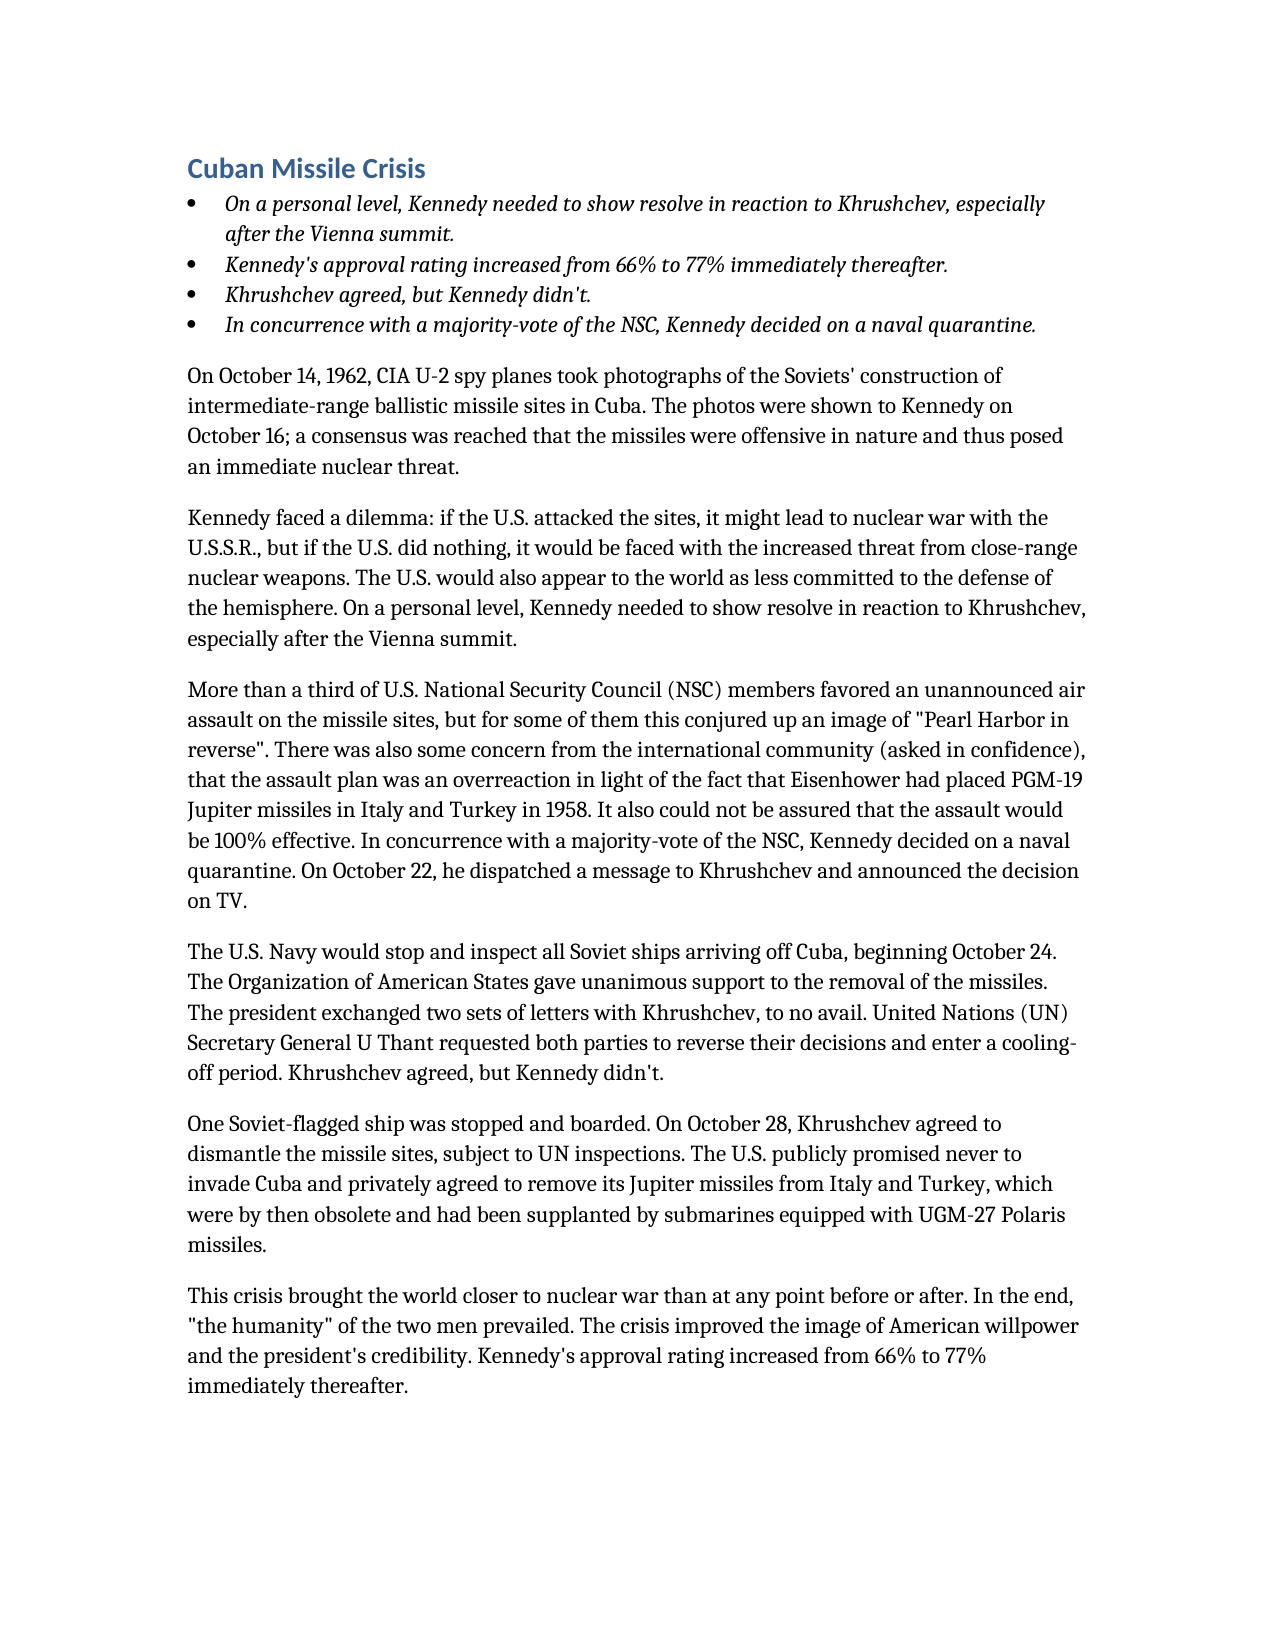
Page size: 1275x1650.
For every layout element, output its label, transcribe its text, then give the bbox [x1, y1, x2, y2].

text One Soviet-flagged ship was stopped and boarded. On October 28, Khrushchev agreed to dismantle the missile sites, subject to UN inspections. The U.S. publicly promised never to invade Cuba and privately agreed to remove its Jupiter missiles from Italy and Turkey, which were by then obsolete and had been supplanted by submarines equipped with UGM-27 Polaris missiles. [187, 1111, 1087, 1258]
list Kennedy's approval rating increased from 66% to 77% immediately thereafter. [187, 251, 1087, 278]
text More than a third of U.S. National Security Council (NSC) members favored an unannounced air assault on the missile sites, but for some of them this conjured up an image of "Pearl Harbor in reverse". There was also some concern from the international community (asked in confidence), that the assault plan was an overreaction in light of the fact that Eisenhower had placed PGM-19 Jupiter missiles in Italy and Turkey in 1958. It also could not be assured that the assault would be 100% effective. In concurrence with a majority-vote of the NSC, Kennedy decided on a naval quarantine. On October 22, he dispatched a message to Khrushchev and announced the decision on TV. [187, 676, 1087, 914]
text The U.S. Navy would stop and inspect all Soviet ships arriving off Cuba, beginning October 24. The Organization of American States gave unanimous support to the removal of the missiles. The president exchanged two sets of letters with Khrushchev, to no avail. United Nations (UN) Secretary General U Thant requested both parties to reverse their decisions and enter a cooling-off period. Khrushchev agreed, but Kennedy didn't. [187, 939, 1087, 1086]
text Kennedy faced a dilemma: if the U.S. attacked the sites, it might lead to nuclear war with the U.S.S.R., but if the U.S. did nothing, it would be faced with the increased threat from close-range nuclear weapons. The U.S. would also appear to the world as less committed to the defense of the hemisphere. On a personal level, Kennedy needed to show resolve in reaction to Khrushchev, especially after the Vienna summit. [187, 504, 1087, 652]
text On October 14, 1962, CIA U-2 spy planes took photographs of the Soviets' construction of intermediate-range ballistic missile sites in Cuba. The photos were shown to Kennedy on October 16; a consensus was reached that the missiles were offensive in nature and thus posed an immediate nuclear threat. [187, 363, 1087, 480]
list On a personal level, Kennedy needed to show resolve in reaction to Khrushchev, especially after the Vienna summit. [187, 191, 1087, 247]
list Khrushchev agreed, but Kennedy didn't. [187, 282, 1087, 308]
text This crisis brought the world closer to nuclear war than at any point before or after. In the end, "the humanity" of the two men prevailed. The crisis improved the image of American willpower and the president's credibility. Kennedy's approval rating increased from 66% to 77% immediately thereafter. [187, 1283, 1087, 1399]
subtitle Cuban Missile Crisis [187, 150, 1087, 186]
list In concurrence with a majority-vote of the NSC, Kennedy decided on a naval quarantine. [187, 312, 1087, 338]
